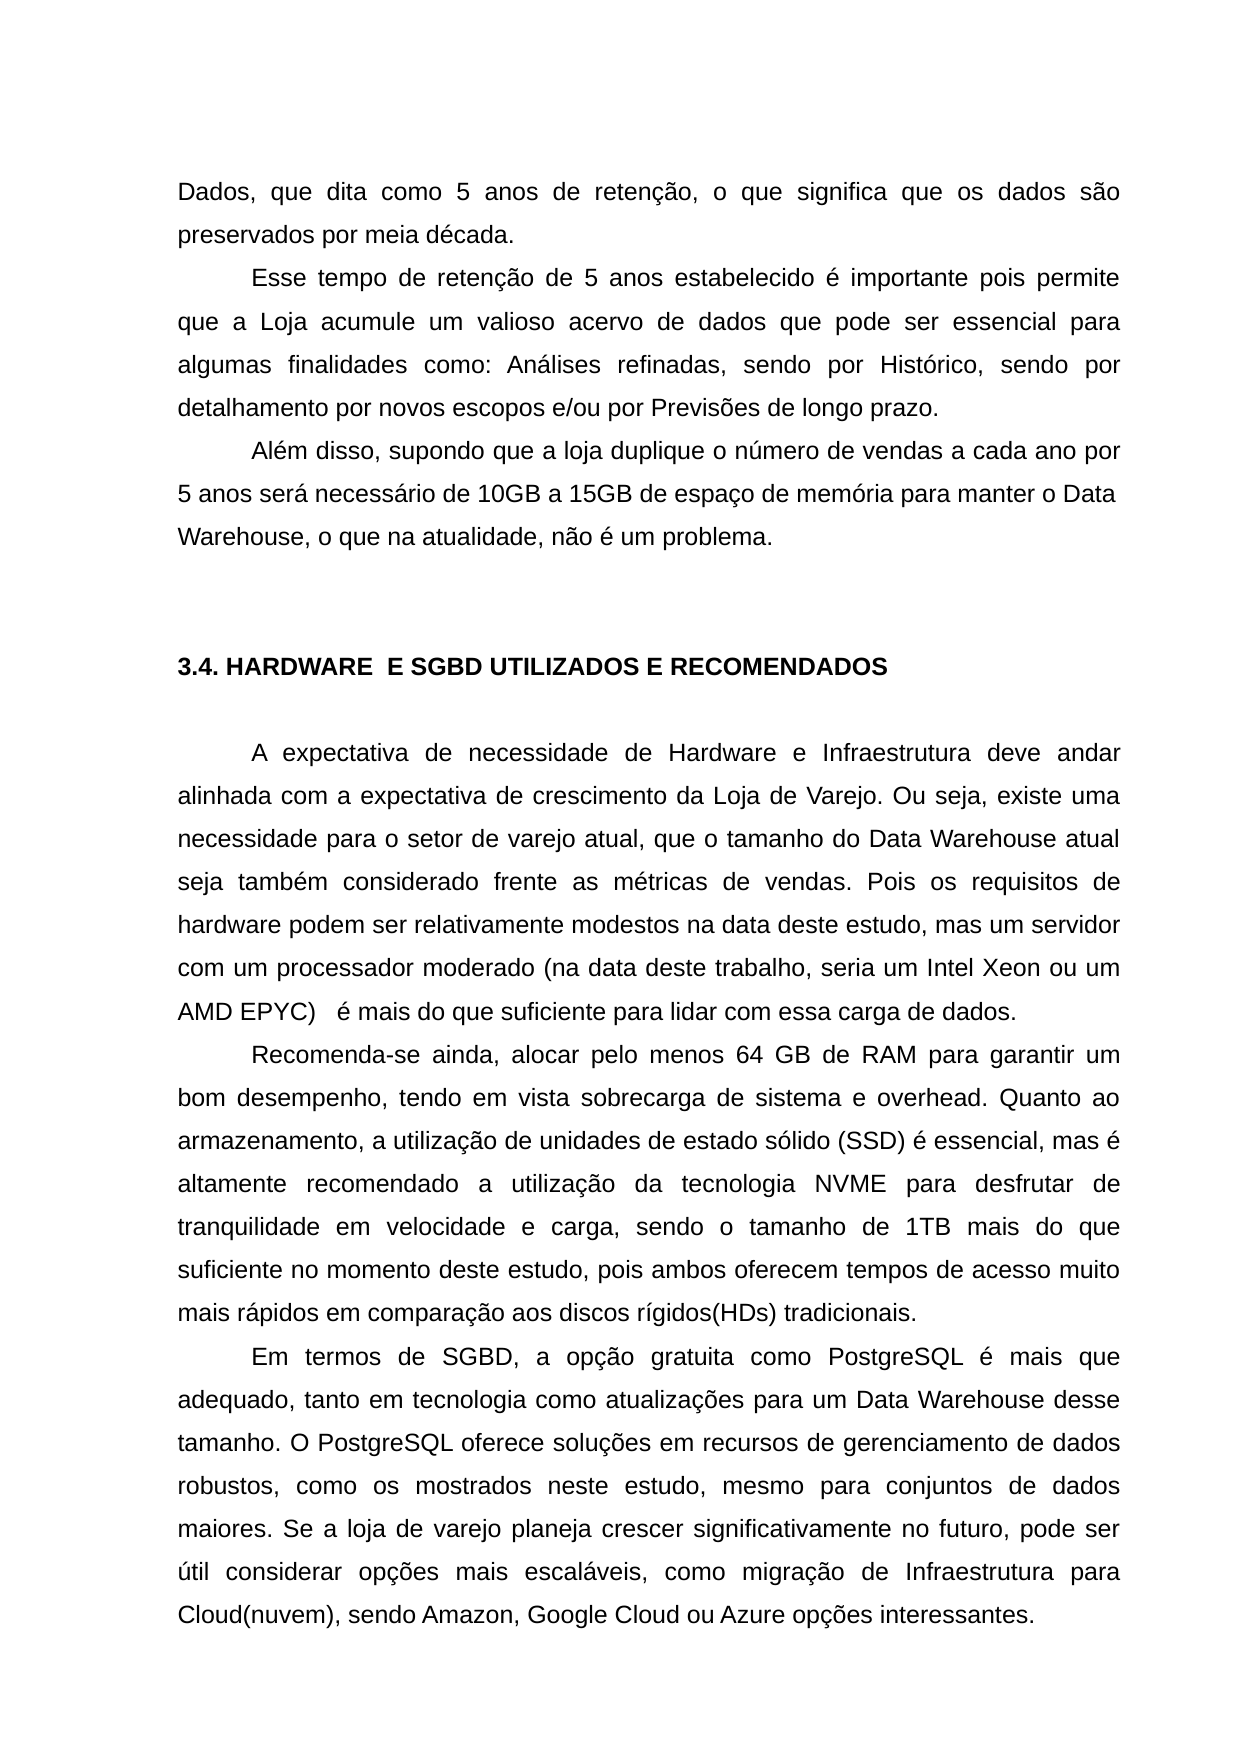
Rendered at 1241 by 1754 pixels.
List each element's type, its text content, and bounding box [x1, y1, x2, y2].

text Em termos de SGBD, a opção gratuita como PostgreSQL é mais que adequado, tanto em tecnologia como atualizações para um Data Warehouse desse tamanho. O PostgreSQL oferece soluções em recursos de gerenciamento de dados robustos, como os mostrados neste estudo, mesmo para conjuntos de dados maiores. Se a loja de varejo planeja crescer significativamente no futuro, pode ser útil considerar opções mais escaláveis, como migração de Infraestrutura para Cloud(nuvem), sendo Amazon, Google Cloud ou Azure opções interessantes. [177, 1342, 1122, 1629]
text Além disso, supondo que a loja duplique o número de vendas a cada ano por 5 anos será necessário de 10GB a 15GB de espaço de memória para manter o Data [177, 436, 1122, 508]
text Dados, que dita como 5 anos de retenção, o que significa que os dados são preservados por meia década. [177, 177, 1122, 249]
text Esse tempo de retenção de 5 anos estabelecido é importante pois permite que a Loja acumule um valioso acervo de dados que pode ser essencial para algumas finalidades como: Análises refinadas, sendo por Histórico, sendo por detalhamento por novos escopos e/ou por Previsões de longo prazo. [177, 263, 1122, 422]
text 3.4. HARDWARE E SGBD UTILIZADOS E RECOMENDADOS [177, 652, 1122, 680]
text A expectativa de necessidade de Hardware e Infraestrutura deve andar alinhada com a expectativa de crescimento da Loja de Varejo. Ou seja, existe uma necessidade para o setor de varejo atual, que o tamanho do Data Warehouse atual seja também considerado frente as métricas de vendas. Pois os requisitos de hardware podem ser relativamente modestos na data deste estudo, mas um servidor com um processador moderado (na data deste trabalho, seria um Intel Xeon ou um AMD EPYC) é mais do que suficiente para lidar com essa carga de dados. [177, 738, 1122, 1025]
text Warehouse, o que na atualidade, não é um problema. [177, 522, 1122, 551]
text Recomenda-se ainda, alocar pelo menos 64 GB de RAM para garantir um bom desempenho, tendo em vista sobrecarga de sistema e overhead. Quanto ao armazenamento, a utilização de unidades de estado sólido (SSD) é essencial, mas é altamente recomendado a utilização da tecnologia NVME para desfrutar de tranquilidade em velocidade e carga, sendo o tamanho de 1TB mais do que suficiente no momento deste estudo, pois ambos oferecem tempos de acesso muito mais rápidos em comparação aos discos rígidos(HDs) tradicionais. [177, 1040, 1122, 1327]
